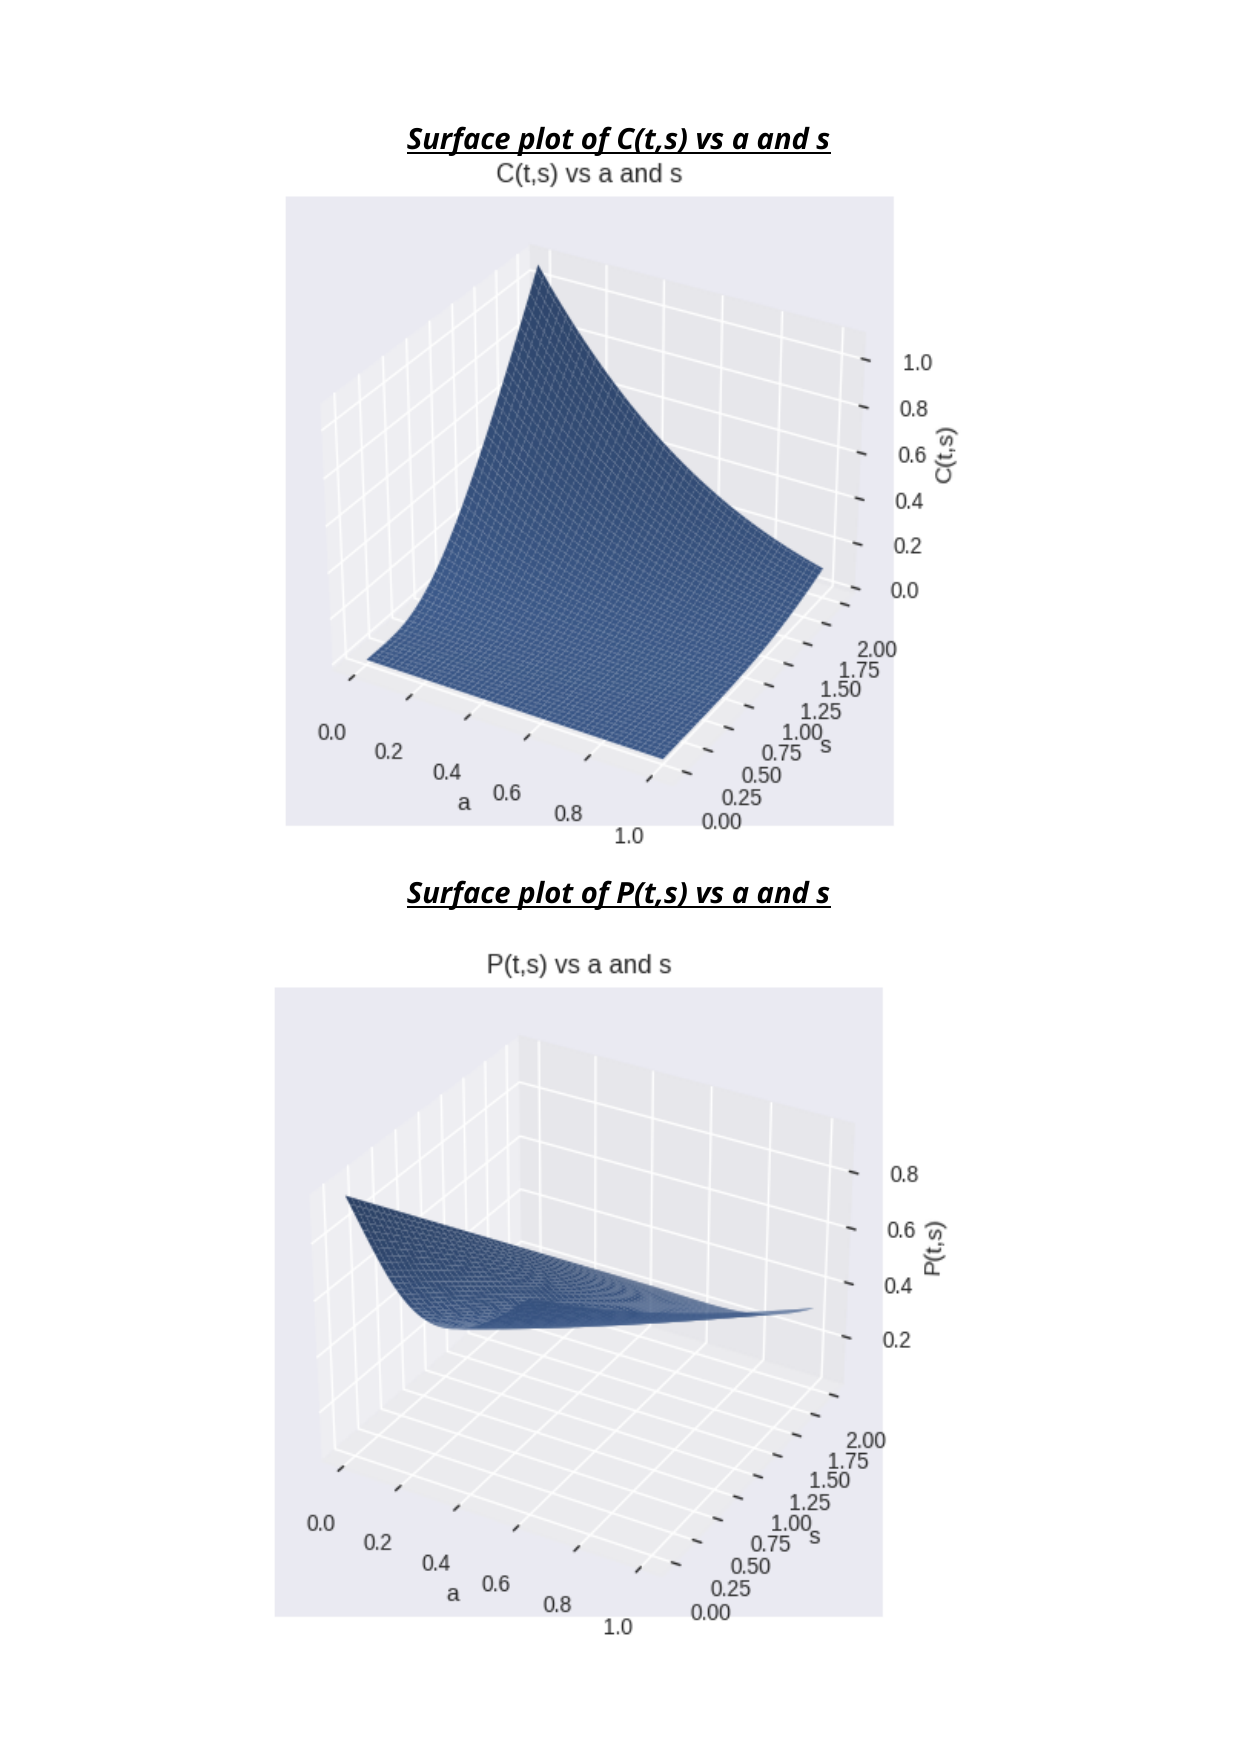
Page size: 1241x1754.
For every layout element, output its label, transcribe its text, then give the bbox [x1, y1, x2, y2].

picture [263, 157, 977, 858]
picture [252, 949, 966, 1649]
text Surface plot of P(t,s) vs a and s [118, 872, 1122, 912]
text Surface plot of C(t,s) vs a and s [118, 118, 1122, 158]
